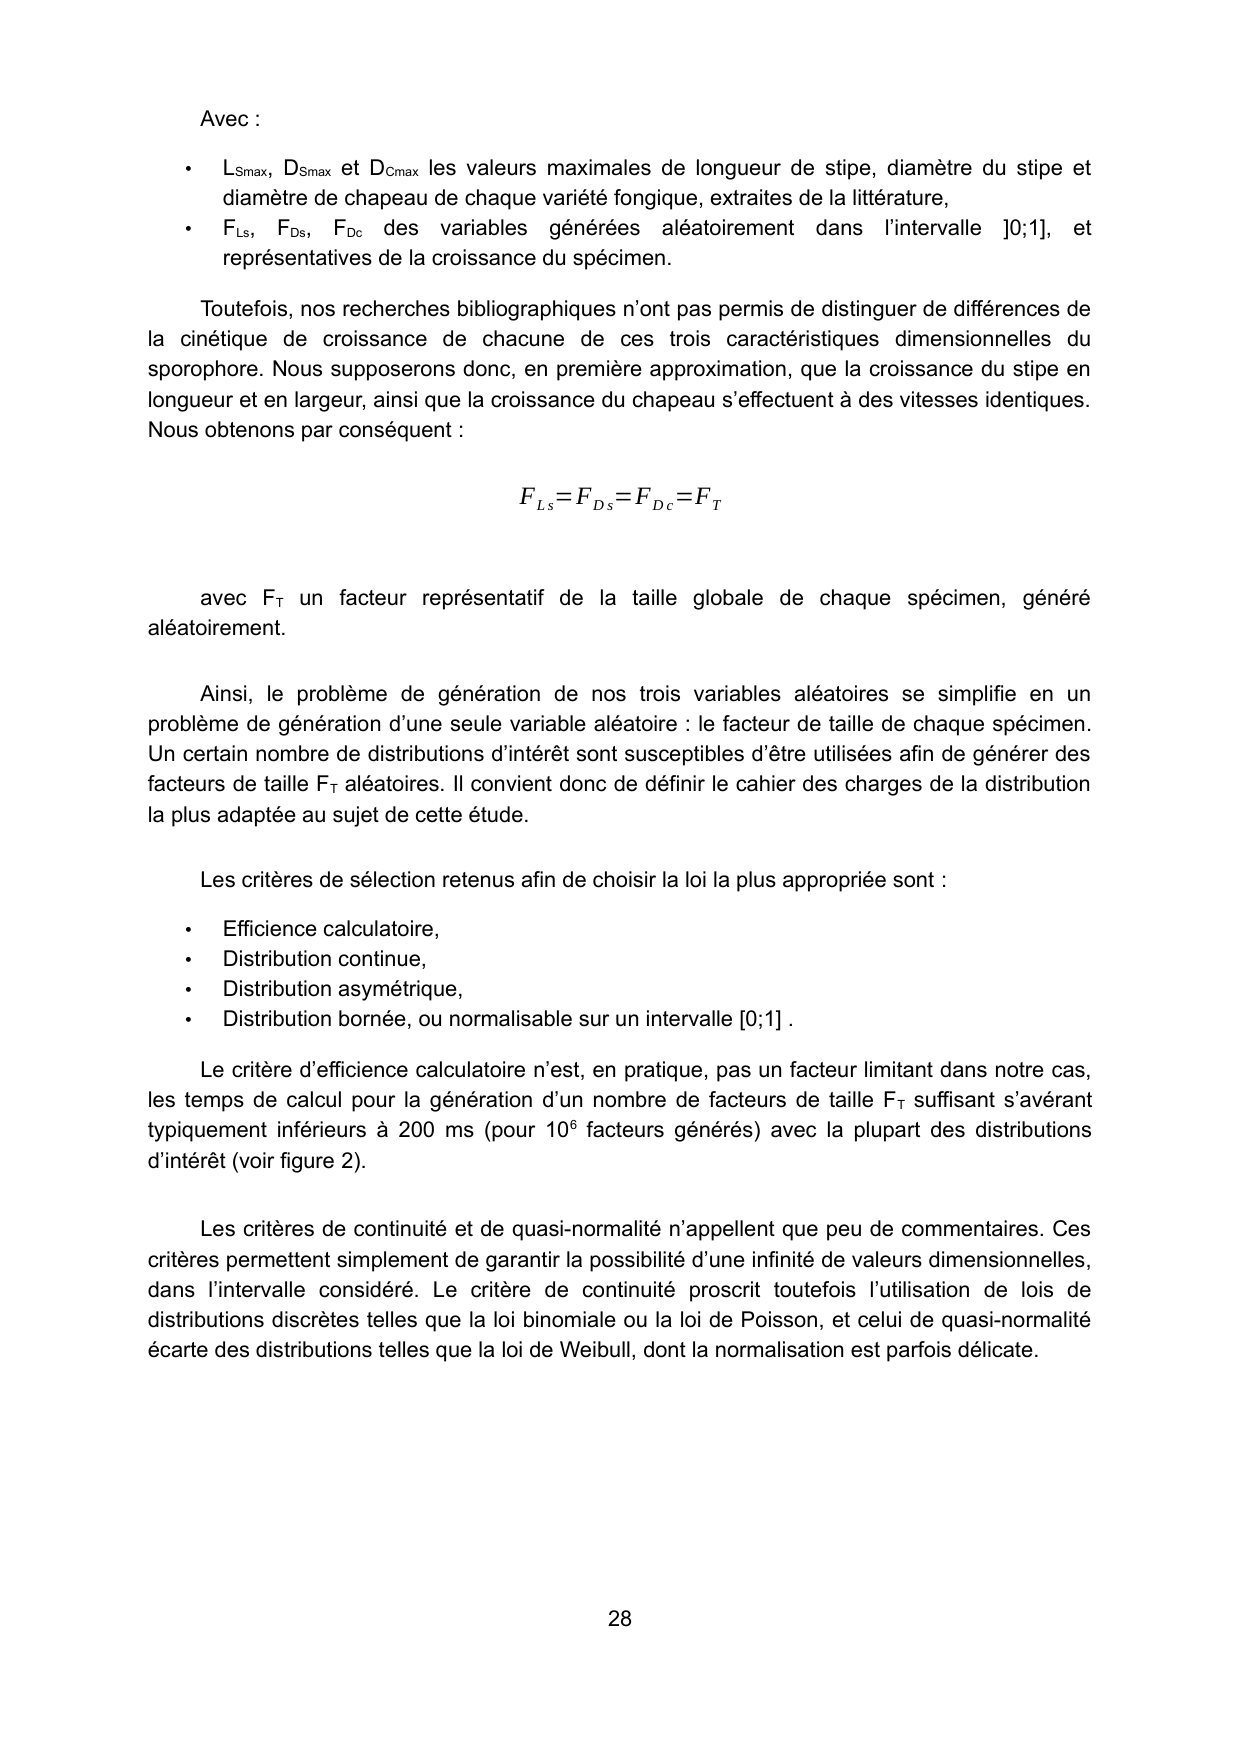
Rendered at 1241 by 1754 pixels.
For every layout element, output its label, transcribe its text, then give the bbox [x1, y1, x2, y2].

text Les critères de sélection retenus afin de choisir la loi la plus appropriée sont : [148, 867, 1093, 893]
text Le critère d’efficience calculatoire n’est, en pratique, pas un facteur limitant dans notre cas, les temps de calcul pour la génération d’un nombre de facteurs de taille FT suffisant s’avérant typiquement inférieurs à 200 ms (pour 106 facteurs générés) avec la plupart des distributions d’intérêt (voir figure 2). [148, 1057, 1093, 1173]
list Efficience calculatoire, [185, 915, 1093, 941]
list Distribution asymétrique, [185, 976, 1093, 1001]
list LSmax, DSmax et DCmax les valeurs maximales de longueur de stipe, diamètre du stipe et diamètre de chapeau de chaque variété fongique, extraites de la littérature, [185, 154, 1093, 210]
text avec FT un facteur représentatif de la taille globale de chaque spécimen, généré aléatoirement. [148, 585, 1093, 640]
text Avec : [148, 106, 1093, 132]
list FLs, FDs, FDc des variables générées aléatoirement dans l’intervalle ]0;1], et représentatives de la croissance du spécimen. [185, 215, 1093, 270]
text Les critères de continuité et de quasi-normalité n’appellent que peu de commentaires. Ces critères permettent simplement de garantir la possibilité d’une infinité de valeurs dimensionnelles, dans l’intervalle considéré. Le critère de continuité proscrit toutefois l’utilisation de lois de distributions discrètes telles que la loi binomiale ou la loi de Poisson, et celui de quasi-normalité écarte des distributions telles que la loi de Weibull, dont la normalisation est parfois délicate. [148, 1216, 1093, 1362]
list Distribution bornée, ou normalisable sur un intervalle [0;1] . [185, 1006, 1093, 1031]
text Toutefois, nos recherches bibliographiques n’ont pas permis de distinguer de différences de la cinétique de croissance de chacune de ces trois caractéristiques dimensionnelles du sporophore. Nous supposerons donc, en première approximation, que la croissance du stipe en longueur et en largeur, ainsi que la croissance du chapeau s’effectuent à des vitesses identiques. Nous obtenons par conséquent : [148, 296, 1093, 442]
list Distribution continue, [185, 946, 1093, 971]
text Ainsi, le problème de génération de nos trois variables aléatoires se simplifie en un problème de génération d’une seule variable aléatoire : le facteur de taille de chaque spécimen. Un certain nombre de distributions d’intérêt sont susceptibles d’être utilisées afin de générer des facteurs de taille FT aléatoires. Il convient donc de définir le cahier des charges de la distribution la plus adaptée au sujet de cette étude. [148, 681, 1093, 827]
